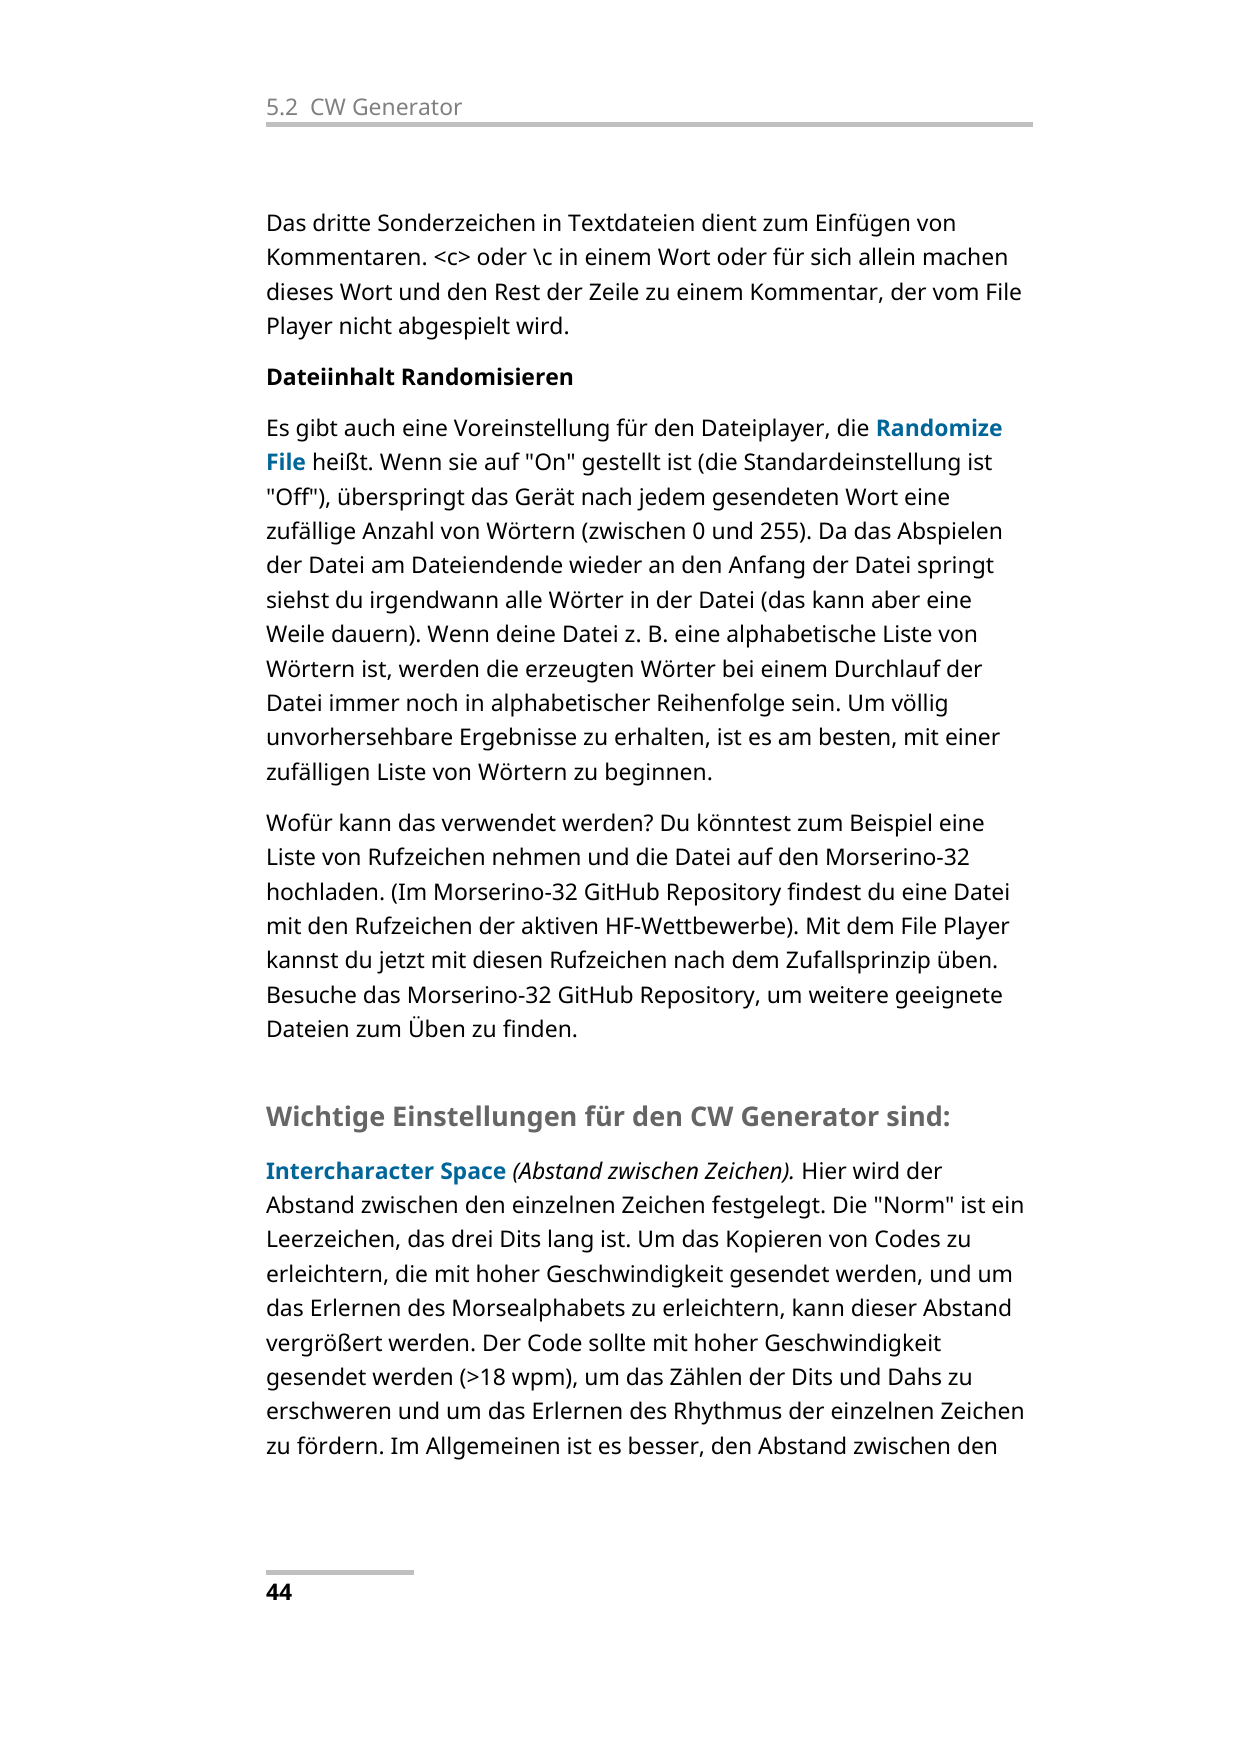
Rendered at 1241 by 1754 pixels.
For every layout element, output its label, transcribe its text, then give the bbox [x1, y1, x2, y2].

text Intercharacter Space (Abstand zwischen Zeichen). Hier wird der Abstand zwischen den einzelnen Zeichen festgelegt. Die "Norm" ist ein Leerzeichen, das drei Dits lang ist. Um das Kopieren von Codes zu erleichtern, die mit hoher Geschwindigkeit gesendet werden, und um das Erlernen des Morsealphabets zu erleichtern, kann dieser Abstand vergrößert werden. Der Code sollte mit hoher Geschwindigkeit gesendet werden (>18 wpm), um das Zählen der Dits und Dahs zu erschweren und um das Erlernen des Rhythmus der einzelnen Zeichen zu fördern. Im Allgemeinen ist es besser, den Abstand zwischen den [266, 1154, 1033, 1461]
text Wofür kann das verwendet werden? Du könntest zum Beispiel eine Liste von Rufzeichen nehmen und die Datei auf den Morserino-32 hochladen. (Im Morserino-32 GitHub Repository findest du eine Datei mit den Rufzeichen der aktiven HF-Wettbewerbe). Mit dem File Player kannst du jetzt mit diesen Rufzeichen nach dem Zufallsprinzip üben. Besuche das Morserino-32 GitHub Repository, um weitere geeignete Dateien zum Üben zu finden. [266, 807, 1033, 1044]
text Wichtige Einstellungen für den CW Generator sind: [266, 1097, 1033, 1134]
text Dateiinhalt Randomisieren [266, 361, 1033, 392]
text Es gibt auch eine Voreinstellung für den Dateiplayer, die Randomize File heißt. Wenn sie auf "On" gestellt ist (die Standardeinstellung ist "Off"), überspringt das Gerät nach jedem gesendeten Wort eine zufällige Anzahl von Wörtern (zwischen 0 und 255). Da das Abspielen der Datei am Dateiendende wieder an den Anfang der Datei springt siehst du irgendwann alle Wörter in der Datei (das kann aber eine Weile dauern). Wenn deine Datei z. B. eine alphabetische Liste von Wörtern ist, werden die erzeugten Wörter bei einem Durchlauf der Datei immer noch in alphabetischer Reihenfolge sein. Um völlig unvorhersehbare Ergebnisse zu erhalten, ist es am besten, mit einer zufälligen Liste von Wörtern zu beginnen. [266, 412, 1033, 787]
text Das dritte Sonderzeichen in Textdateien dient zum Einfügen von Kommentaren. <c> oder \c in einem Wort oder für sich allein machen dieses Wort und den Rest der Zeile zu einem Kommentar, der vom File Player nicht abgespielt wird. [266, 207, 1033, 341]
